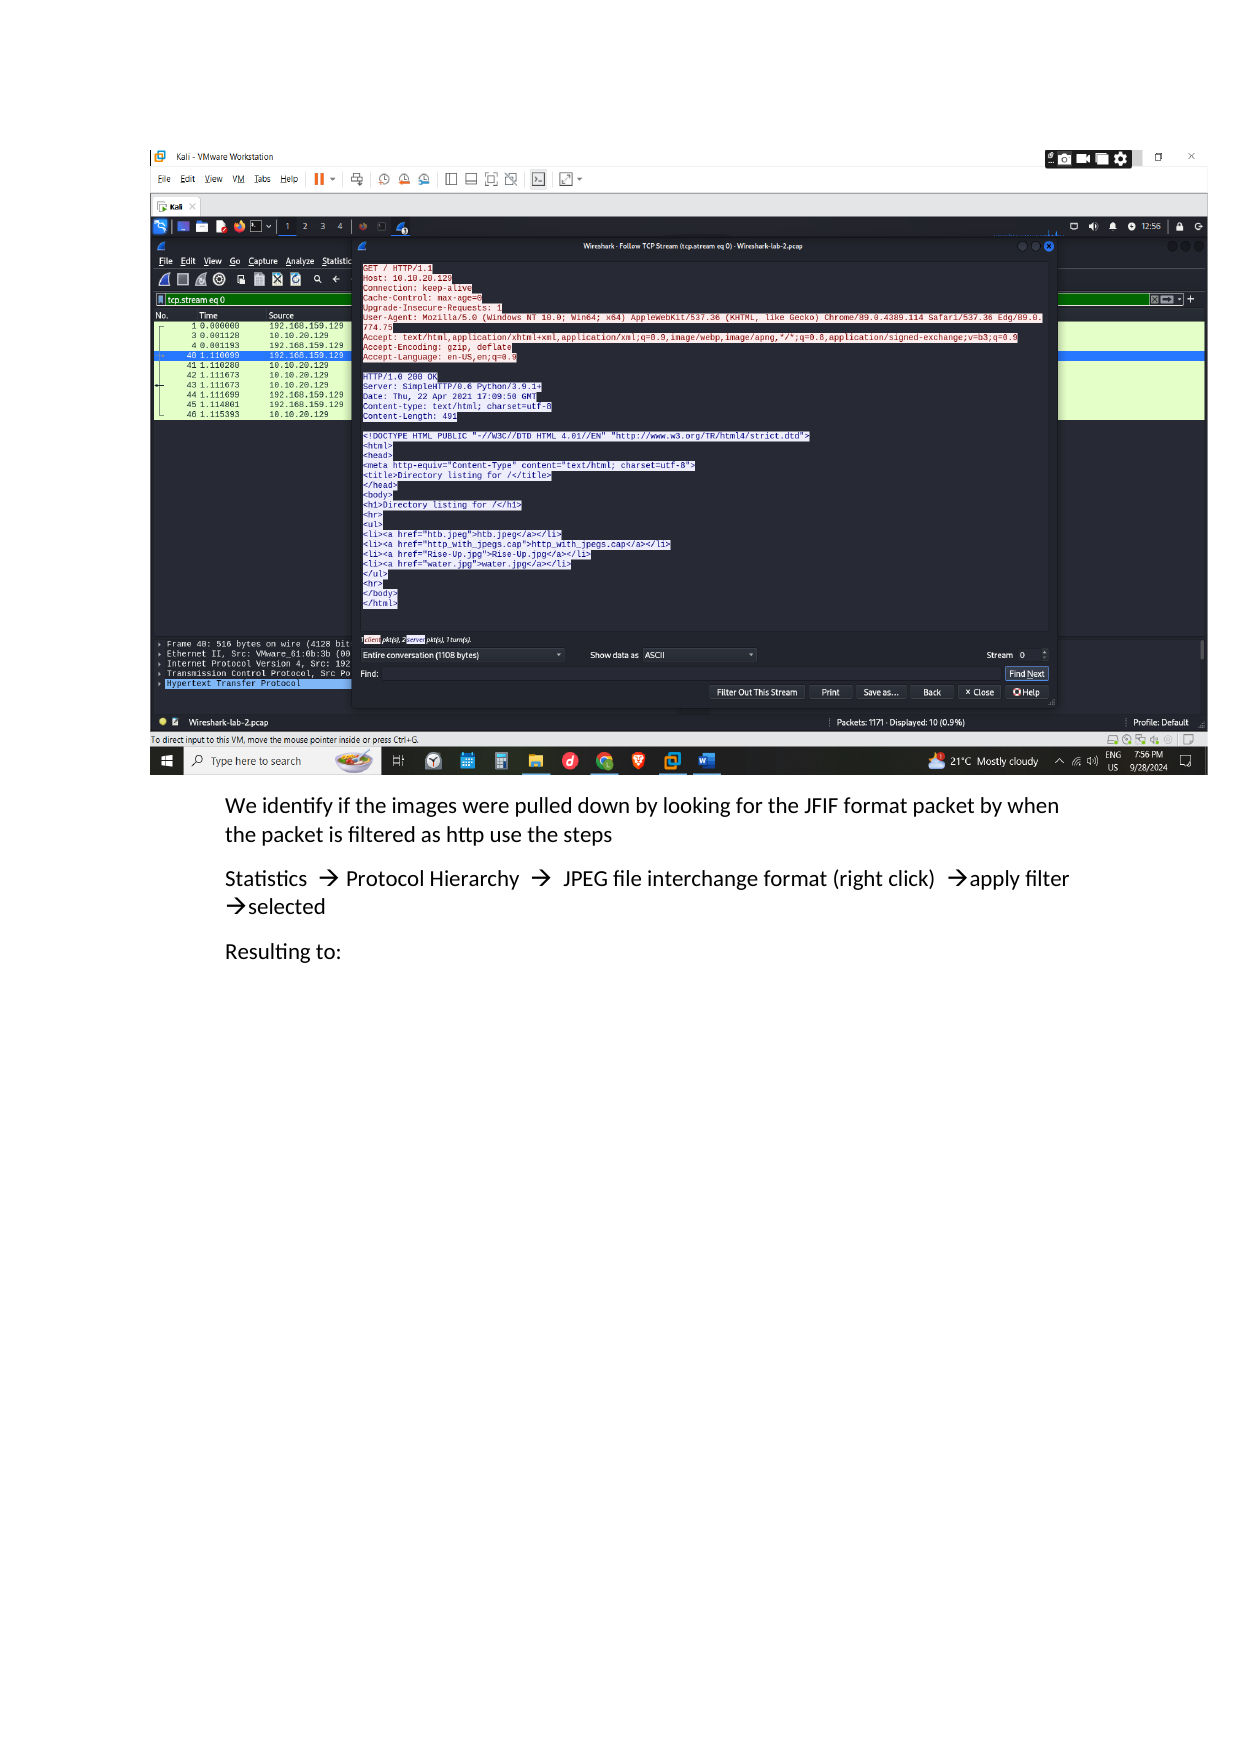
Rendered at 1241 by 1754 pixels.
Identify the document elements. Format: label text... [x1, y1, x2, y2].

text Statistics  Protocol Hierarchy  JPEG file interchange format (right click) apply filter selected [225, 864, 1090, 920]
text We identify if the images were pulled down by looking for the JFIF format packet by when the packet is filtered as http use the steps [225, 792, 1090, 848]
text Resulting to: [225, 937, 1090, 965]
